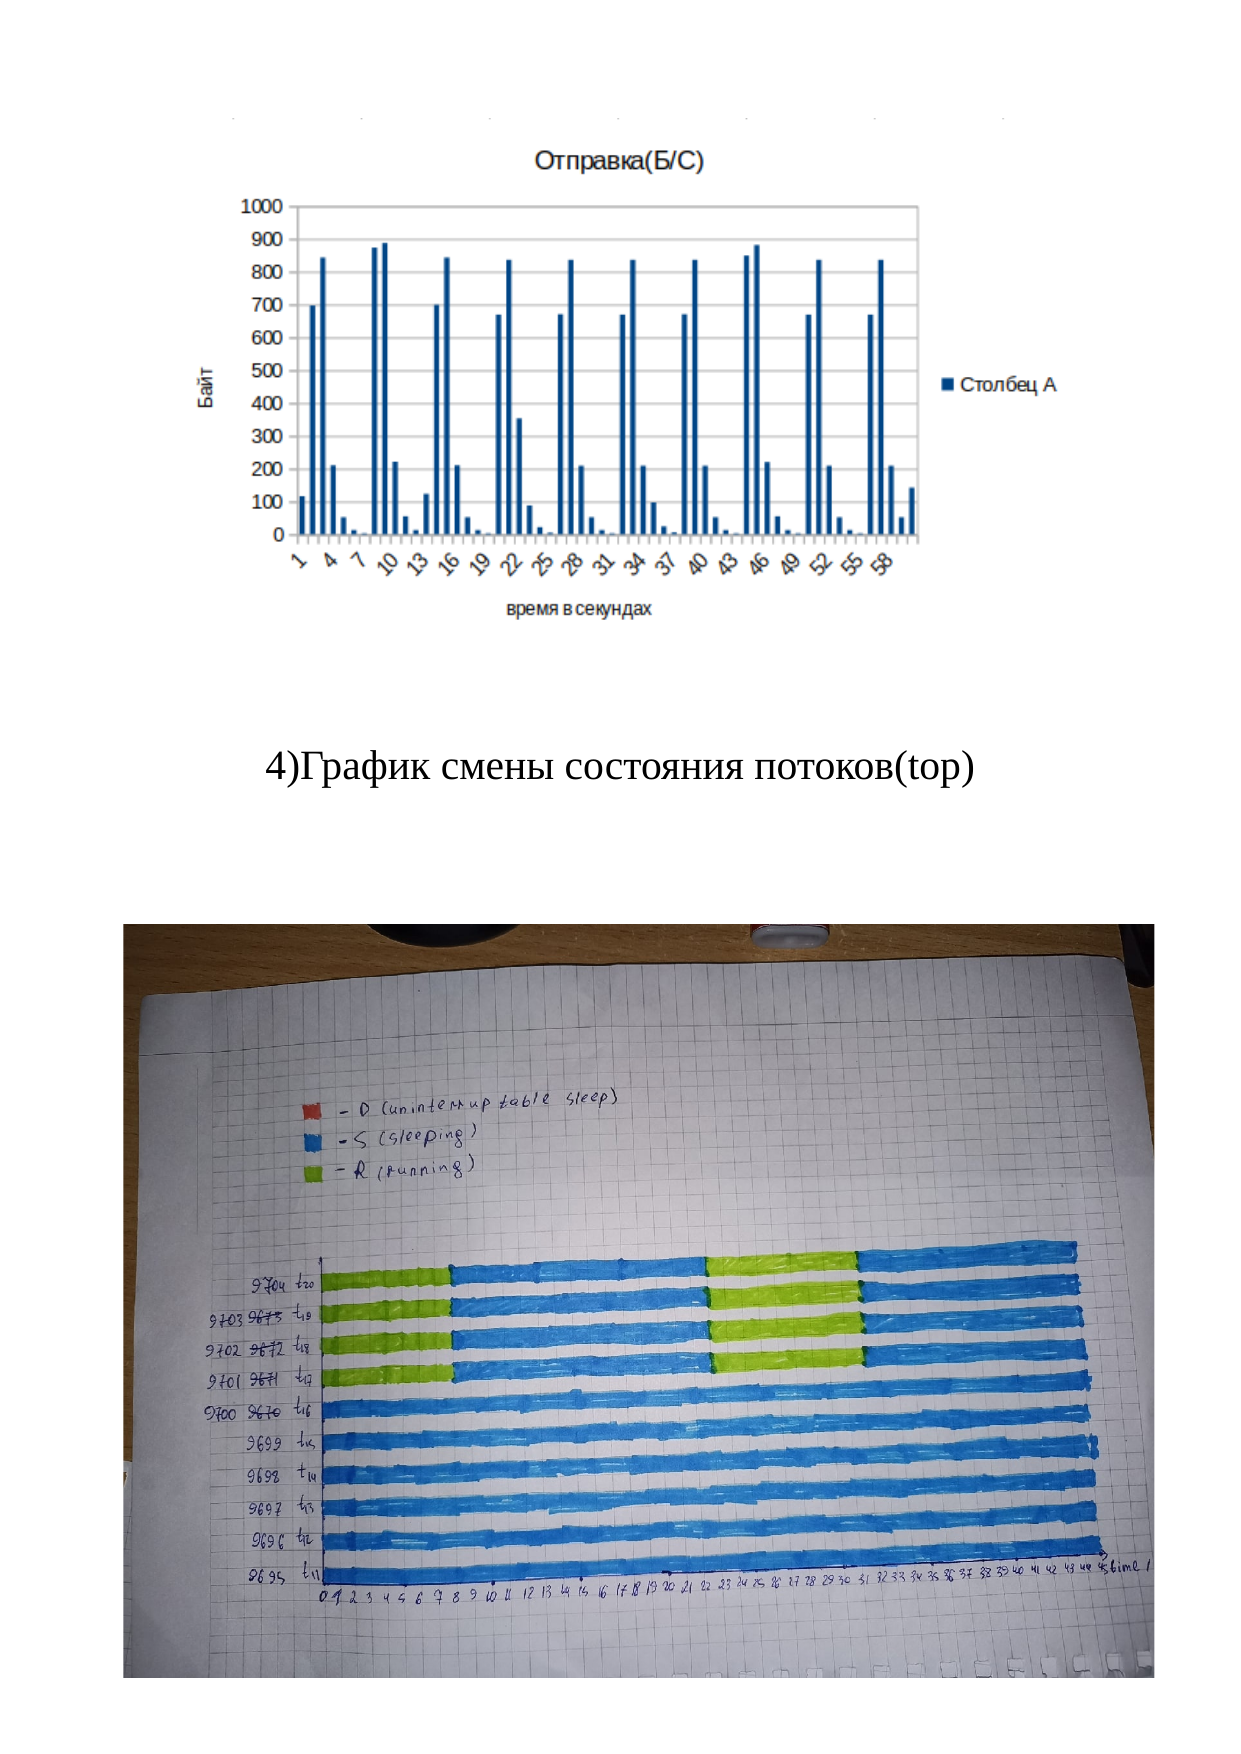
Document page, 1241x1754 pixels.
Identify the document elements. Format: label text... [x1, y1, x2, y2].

picture [167, 118, 1073, 645]
picture [123, 924, 1155, 1678]
text 4)График смены состояния потоков(top) [118, 740, 1122, 788]
